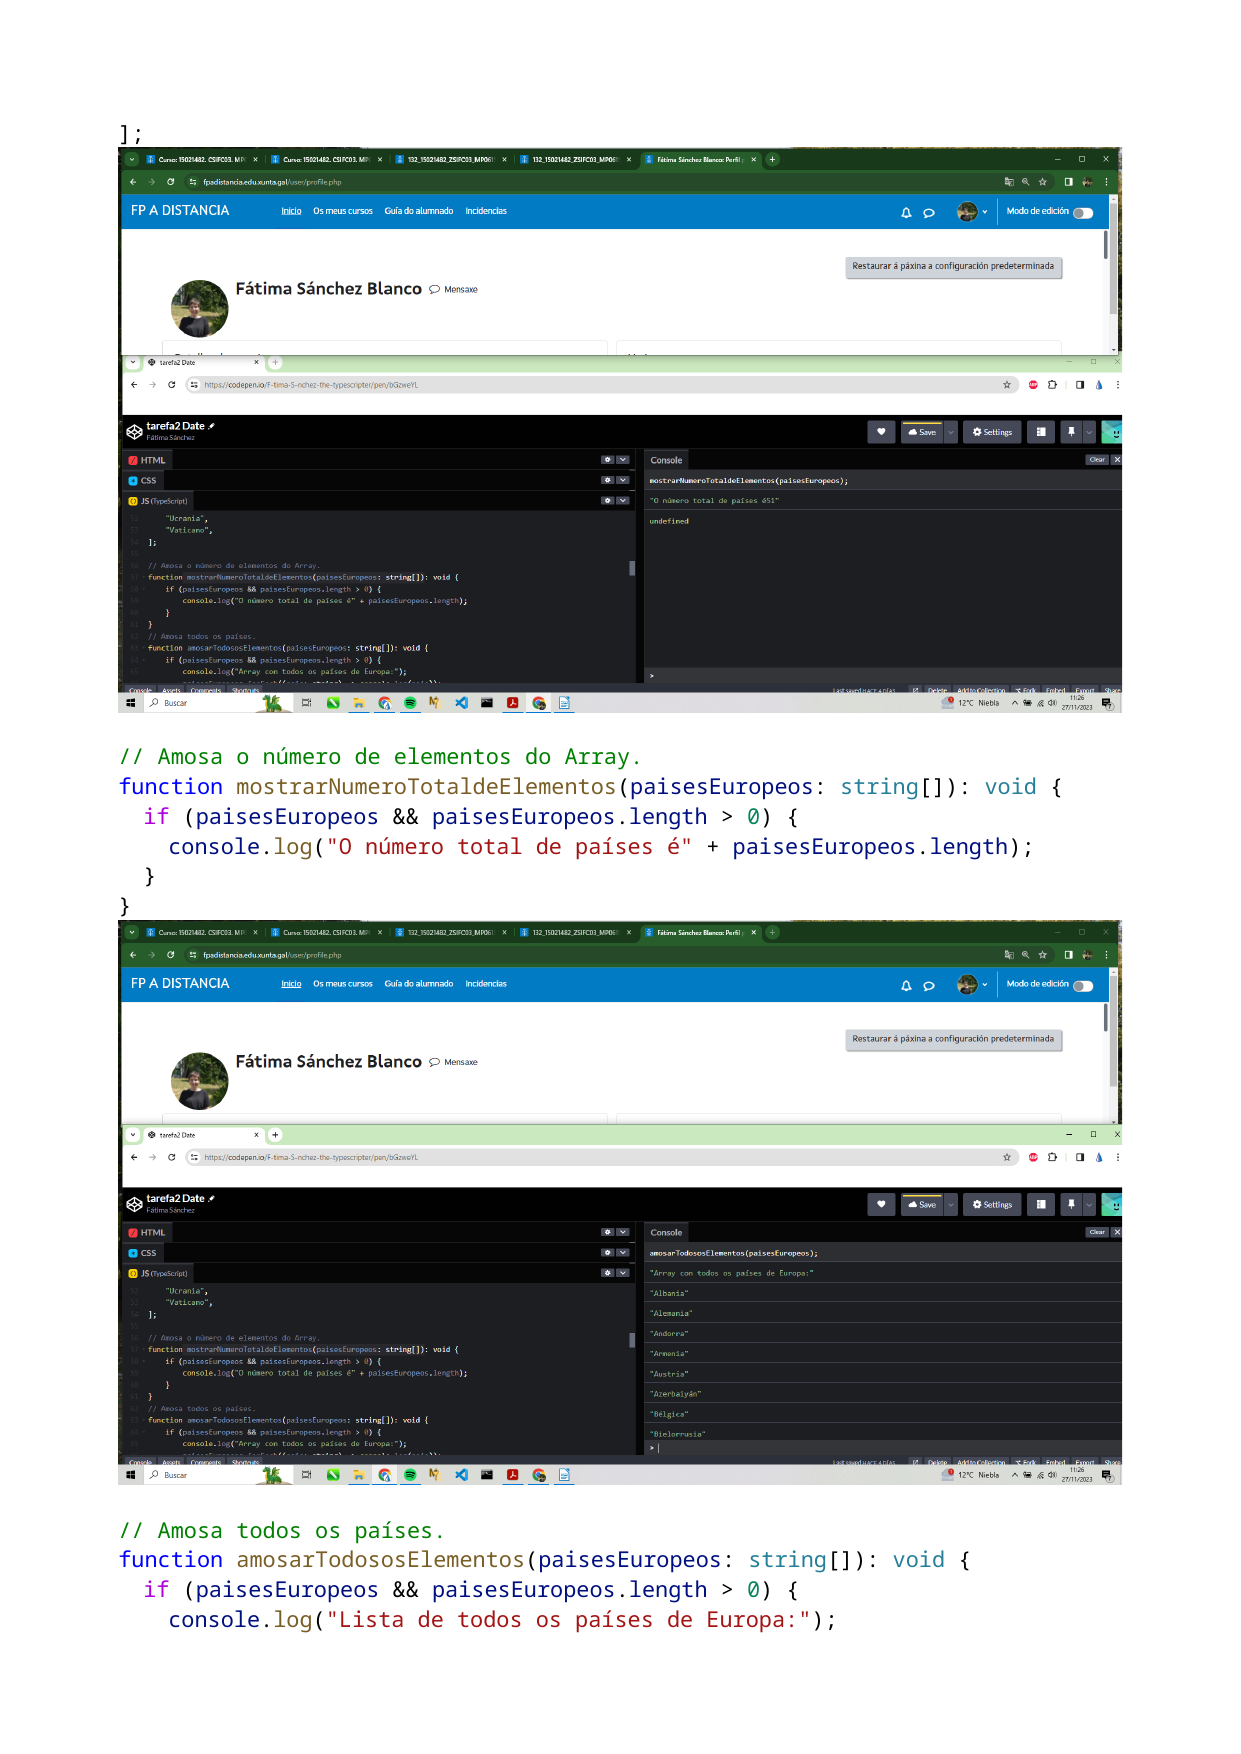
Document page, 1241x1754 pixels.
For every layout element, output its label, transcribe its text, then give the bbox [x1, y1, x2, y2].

text ]; [118, 118, 1122, 147]
text } [118, 861, 1122, 890]
text function mostrarNumeroTotaldeElementos(paisesEuropeos: string[]): void { [118, 771, 1122, 801]
text // Amosa o número de elementos do Array. [118, 741, 1122, 771]
text if (paisesEuropeos && paisesEuropeos.length > 0) { [118, 1574, 1122, 1604]
text console.log("Lista de todos os países de Europa:"); [118, 1604, 1122, 1634]
text } [118, 890, 1122, 920]
text function amosarTodososElementos(paisesEuropeos: string[]): void { [118, 1544, 1122, 1574]
text if (paisesEuropeos && paisesEuropeos.length > 0) { [118, 801, 1122, 831]
text // Amosa todos os países. [118, 1514, 1122, 1544]
picture [118, 147, 1123, 713]
text console.log("O número total de países é" + paisesEuropeos.length); [118, 831, 1122, 861]
picture [118, 920, 1123, 1485]
